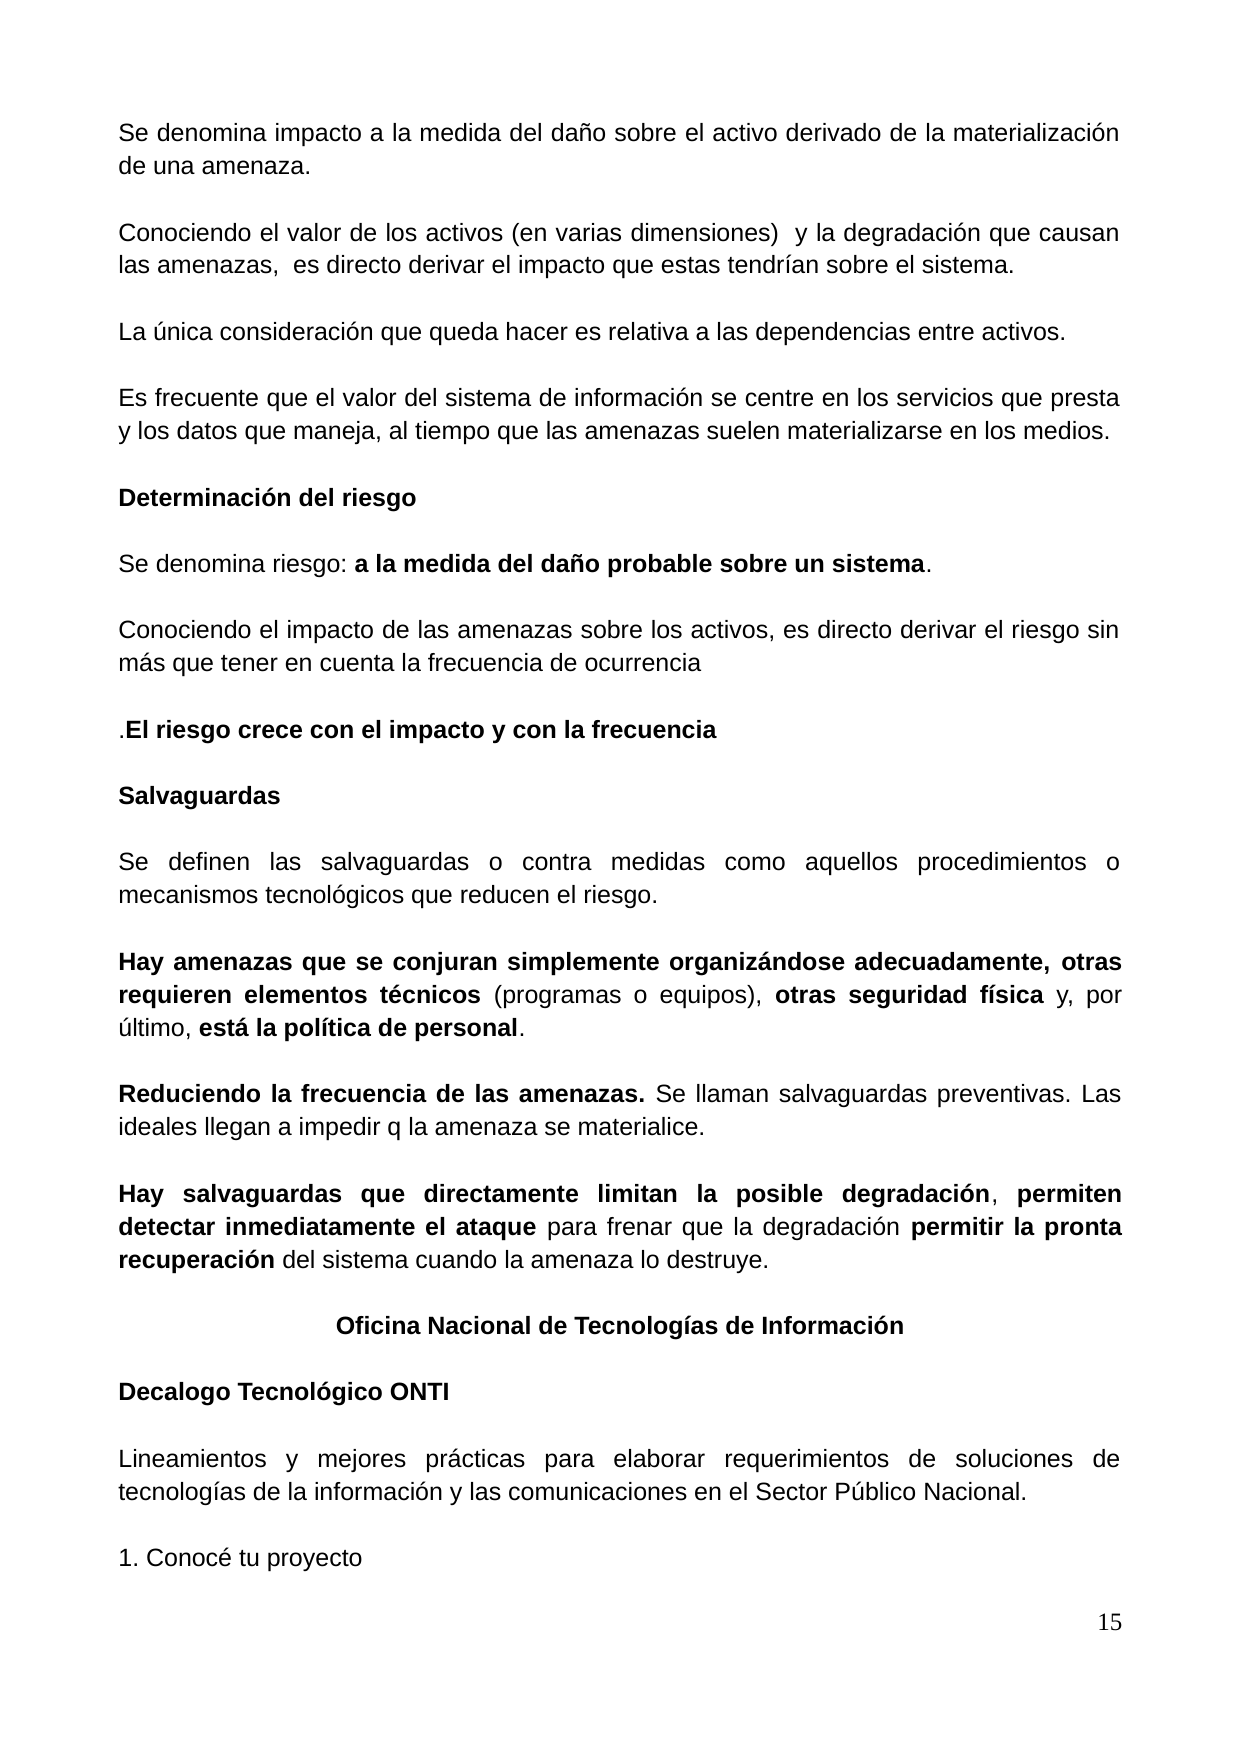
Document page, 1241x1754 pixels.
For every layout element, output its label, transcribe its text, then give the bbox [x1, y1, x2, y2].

title Oficina Nacional de Tecnologías de Información [118, 1311, 1122, 1340]
title Es frecuente que el valor del sistema de información se centre en los servicios que presta y los datos que maneja, al tiempo que las amenazas suelen materializarse en los medios. [118, 383, 1122, 445]
title Conociendo el valor de los activos (en varias dimensiones) y la degradación que causan las amenazas, es directo derivar el impacto que estas tendrían sobre el sistema. [118, 217, 1122, 279]
title Determinación del riesgo [118, 483, 1122, 511]
title La única consideración que queda hacer es relativa a las dependencias entre activos. [118, 317, 1122, 346]
title Hay salvaguardas que directamente limitan la posible degradación, permiten detectar inmediatamente el ataque para frenar que la degradación permitir la pronta recuperación del sistema cuando la amenaza lo destruye. [118, 1178, 1122, 1273]
title Se definen las salvaguardas o contra medidas como aquellos procedimientos o mecanismos tecnológicos que reducen el riesgo. [118, 847, 1122, 909]
title Decalogo Tecnológico ONTI [118, 1377, 1122, 1406]
title Se denomina impacto a la medida del daño sobre el activo derivado de la materialización de una amenaza. [118, 118, 1122, 180]
title Lineamientos y mejores prácticas para elaborar requerimientos de soluciones de tecnologías de la información y las comunicaciones en el Sector Público Nacional. [118, 1444, 1122, 1505]
title Salvaguardas [118, 781, 1122, 810]
title Conociendo el impacto de las amenazas sobre los activos, es directo derivar el riesgo sin más que tener en cuenta la frecuencia de ocurrencia [118, 615, 1122, 677]
title Se denomina riesgo: a la medida del daño probable sobre un sistema. [118, 549, 1122, 578]
text 1. Conocé tu proyecto [118, 1543, 1122, 1572]
title Hay amenazas que se conjuran simplemente organizándose adecuadamente, otras requieren elementos técnicos (programas o equipos), otras seguridad física y, por último, está la política de personal. [118, 947, 1122, 1042]
title Reduciendo la frecuencia de las amenazas. Se llaman salvaguardas preventivas. Las ideales llegan a impedir q la amenaza se materialice. [118, 1079, 1122, 1141]
title .El riesgo crece con el impacto y con la frecuencia [118, 715, 1122, 743]
